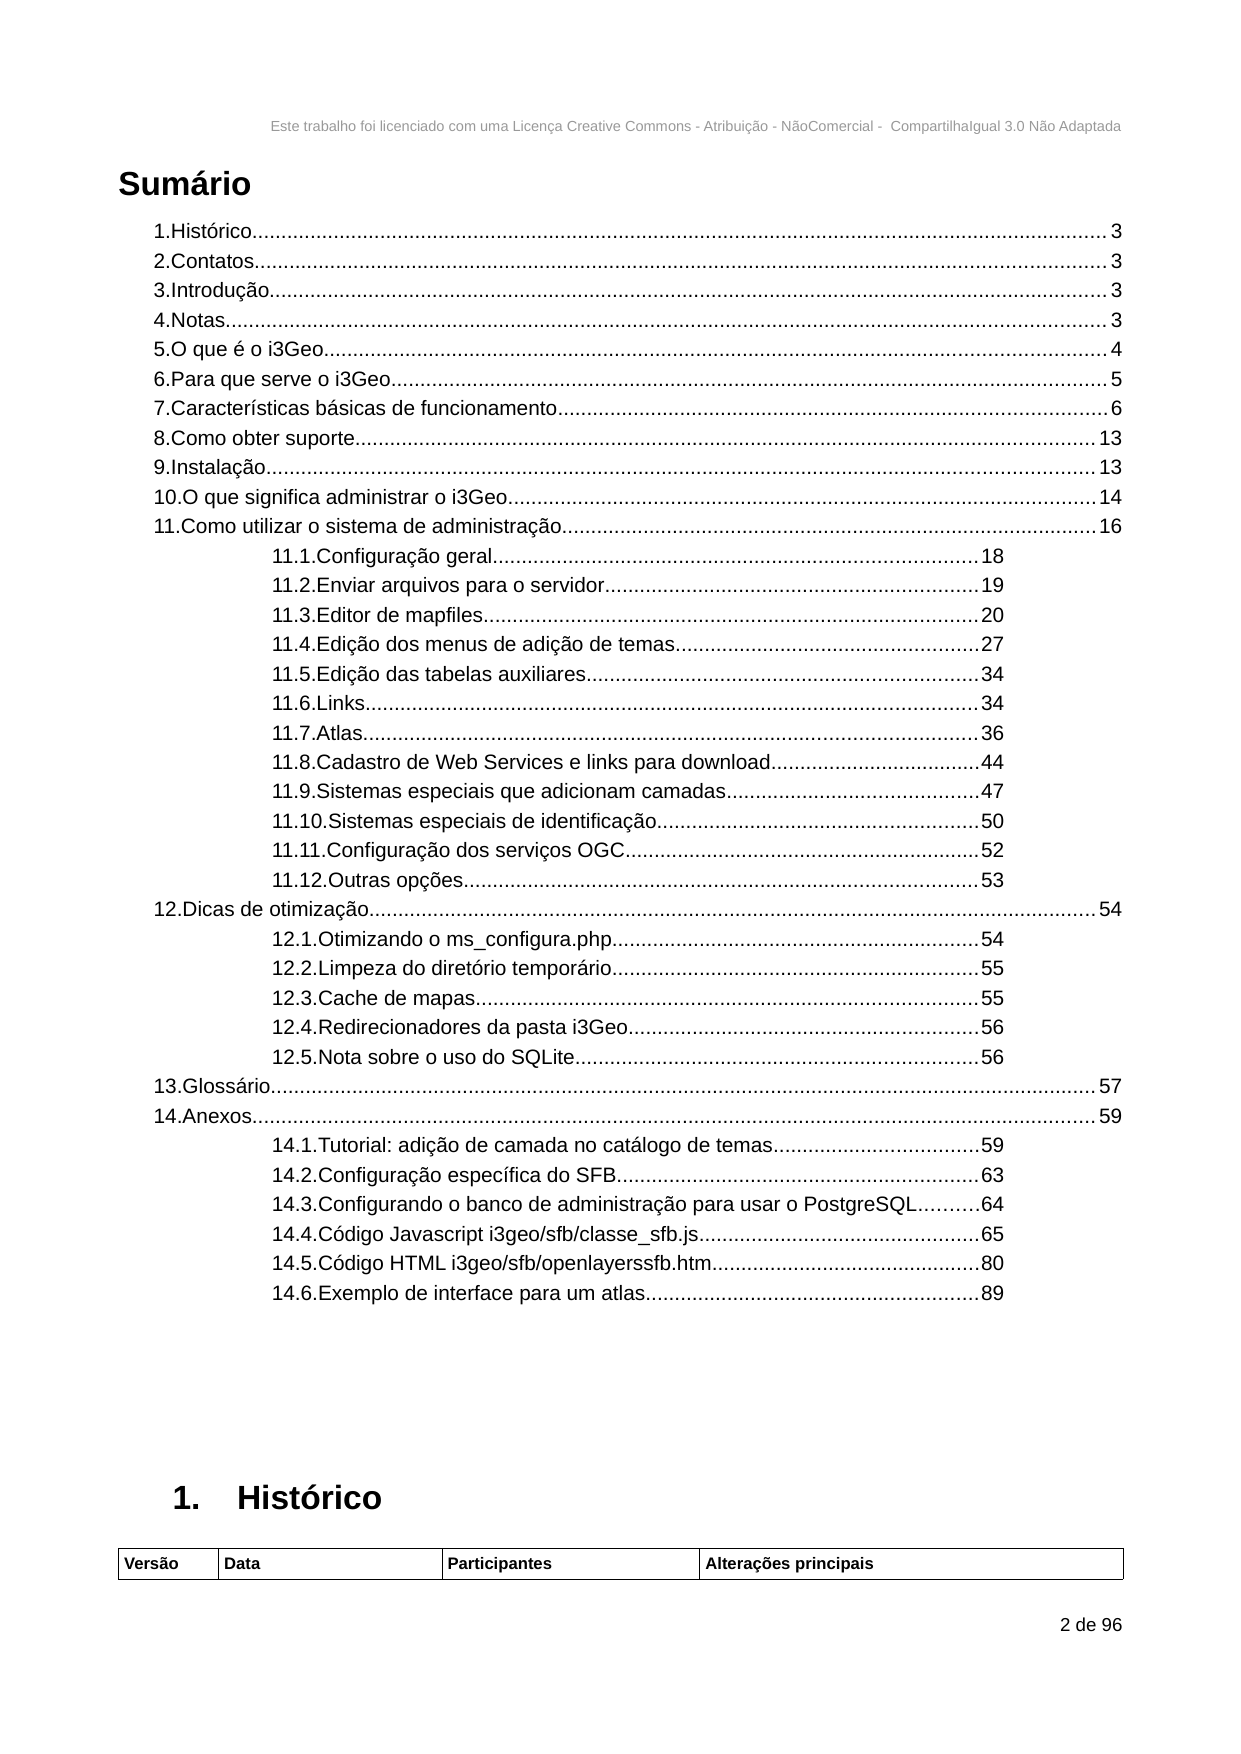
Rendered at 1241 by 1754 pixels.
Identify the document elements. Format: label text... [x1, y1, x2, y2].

text 4.Notas 3 [118, 304, 1122, 333]
text 5.O que é o i3Geo 4 [118, 333, 1122, 363]
text 12.2.Limpeza do diretório temporário 55 [148, 952, 1122, 982]
text 2.Contatos 3 [118, 245, 1122, 274]
text 14.2.Configuração específica do SFB 63 [148, 1159, 1122, 1188]
subtitle Histórico [163, 1477, 1077, 1516]
text 11.5.Edição das tabelas auxiliares 34 [148, 657, 1122, 687]
text 7.Características básicas de funcionamento 6 [118, 392, 1122, 422]
text 13.Glossário 57 [118, 1070, 1122, 1100]
text 11.4.Edição dos menus de adição de temas 27 [148, 628, 1122, 657]
text 8.Como obter suporte 13 [118, 422, 1122, 451]
text 11.3.Editor de mapfiles 20 [148, 598, 1122, 628]
text 3.Introdução 3 [118, 274, 1122, 304]
text 11.12.Outras opções 53 [148, 864, 1122, 893]
text 1.Histórico 3 [118, 215, 1122, 245]
text 12.3.Cache de mapas 55 [148, 982, 1122, 1011]
text 12.4.Redirecionadores da pasta i3Geo 56 [148, 1011, 1122, 1041]
text 12.5.Nota sobre o uso do SQLite 56 [148, 1041, 1122, 1070]
table_header Participantes [443, 1549, 699, 1579]
text 11.8.Cadastro de Web Services e links para download 44 [148, 746, 1122, 775]
table_header Data [219, 1549, 442, 1579]
text 10.O que significa administrar o i3Geo 14 [118, 481, 1122, 510]
text 12.1.Otimizando o ms_configura.php 54 [148, 923, 1122, 952]
text 14.4.Código Javascript i3geo/sfb/classe_sfb.js 65 [148, 1218, 1122, 1247]
text 11.10.Sistemas especiais de identificação 50 [148, 805, 1122, 834]
text 11.Como utilizar o sistema de administração 16 [118, 510, 1122, 539]
text 14.5.Código HTML i3geo/sfb/openlayerssfb.htm 80 [148, 1247, 1122, 1277]
text 6.Para que serve o i3Geo 5 [118, 363, 1122, 392]
text 11.1.Configuração geral 18 [148, 539, 1122, 569]
text 14.3.Configurando o banco de administração para usar o PostgreSQL 64 [148, 1188, 1122, 1218]
text 11.2.Enviar arquivos para o servidor 19 [148, 569, 1122, 598]
text 11.9.Sistemas especiais que adicionam camadas 47 [148, 775, 1122, 805]
text 14.1.Tutorial: adição de camada no catálogo de temas 59 [148, 1129, 1122, 1159]
text 12.Dicas de otimização 54 [118, 893, 1122, 923]
table_header Versão [119, 1549, 218, 1579]
subtitle Sumário [118, 164, 1122, 203]
table_header Alterações principais [700, 1549, 1123, 1579]
text 11.11.Configuração dos serviços OGC 52 [148, 834, 1122, 864]
text 11.6.Links 34 [148, 687, 1122, 716]
text 14.6.Exemplo de interface para um atlas 89 [148, 1277, 1122, 1306]
text 11.7.Atlas 36 [148, 716, 1122, 746]
text 14.Anexos 59 [118, 1100, 1122, 1129]
text 9.Instalação 13 [118, 451, 1122, 481]
